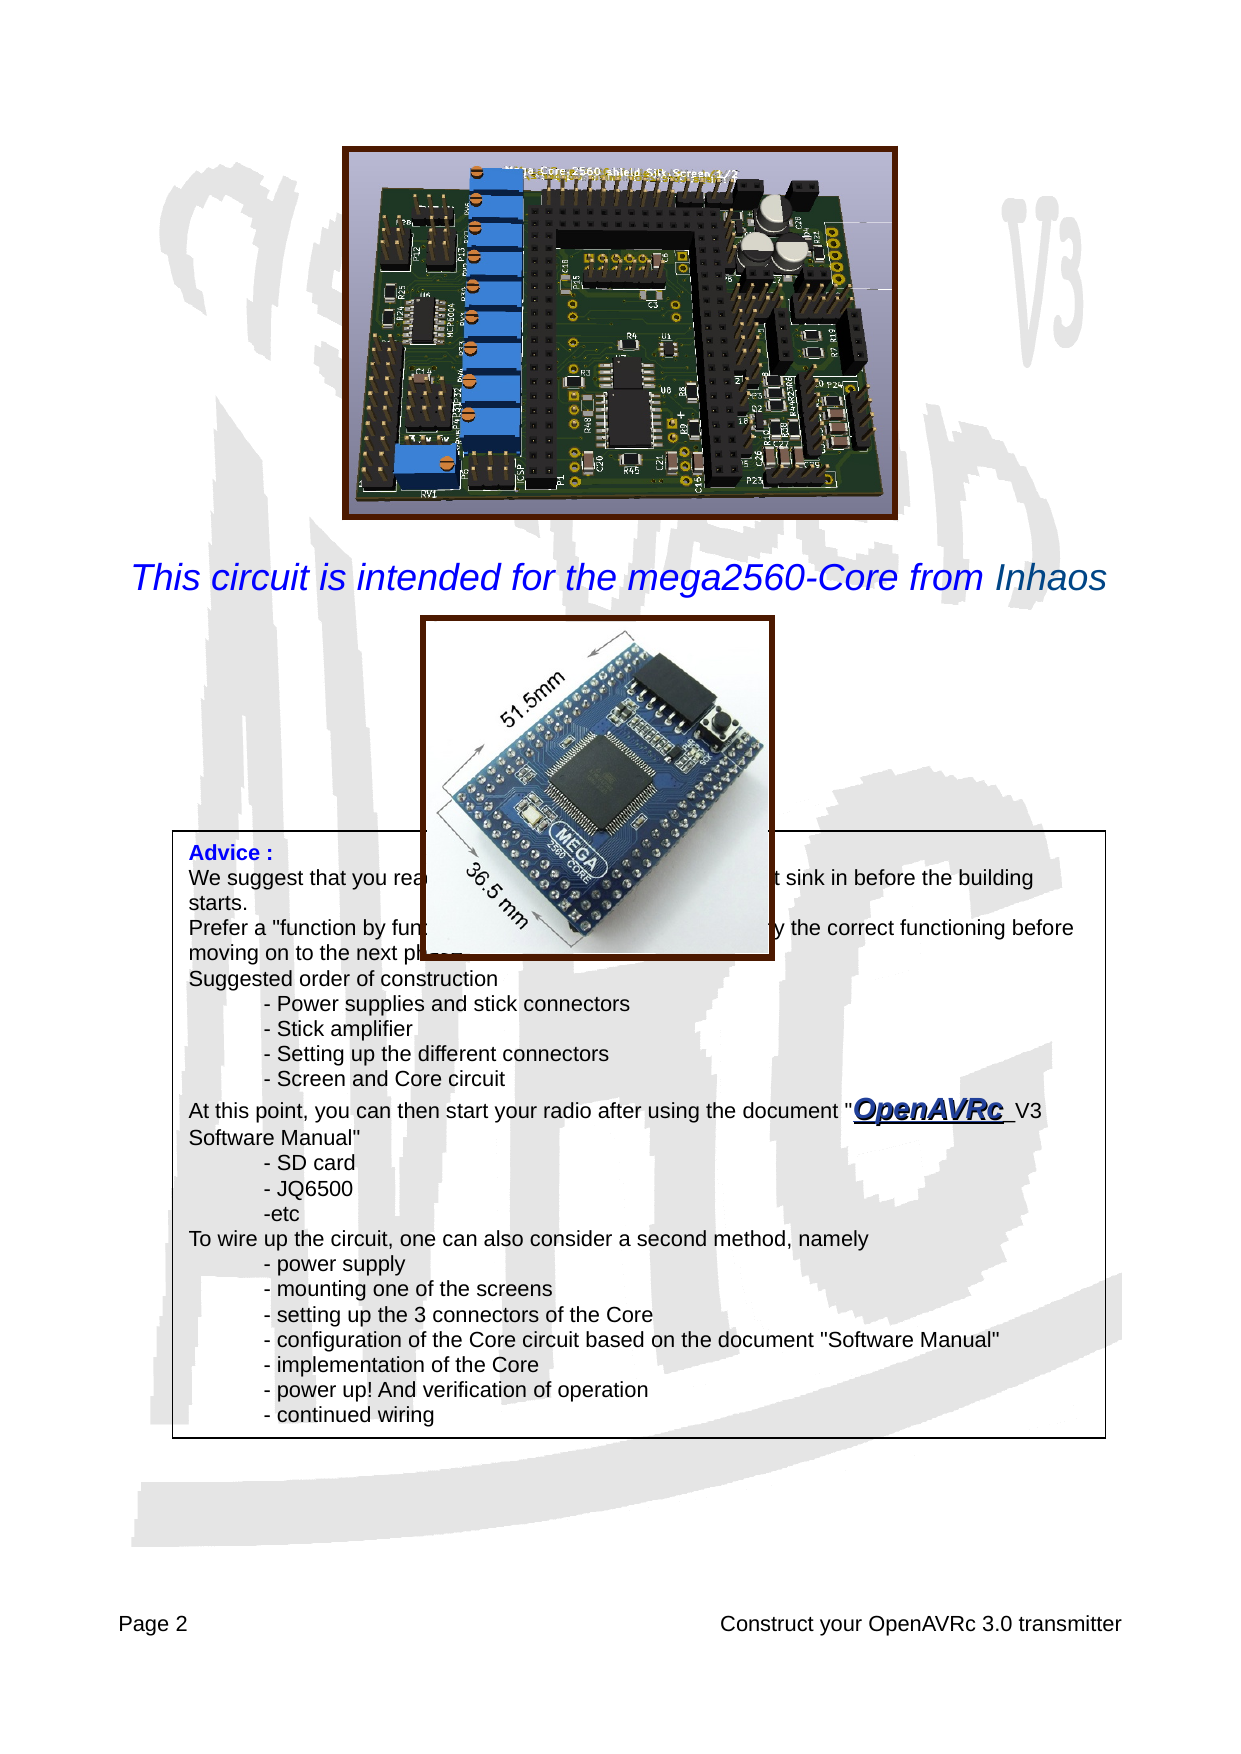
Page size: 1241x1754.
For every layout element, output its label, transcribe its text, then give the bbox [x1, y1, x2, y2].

text - continued wiring [188, 1402, 1089, 1427]
text - Stick amplifier [188, 1016, 1089, 1041]
text Prefer a "function by function" construction and test and verify the correct functioning before moving on to the next phase. [188, 915, 1089, 965]
text - implementation of the Core [188, 1352, 1089, 1377]
picture [349, 152, 892, 514]
text To wire up the circuit, one can also consider a second method, namely [188, 1226, 1089, 1251]
text - mounting one of the screens [188, 1276, 1089, 1301]
text - SD card [188, 1150, 1089, 1175]
text - Setting up the different connectors [188, 1041, 1089, 1066]
text - Power supplies and stick connectors [188, 991, 1089, 1016]
text - JQ6500 [188, 1175, 1089, 1201]
text - power supply [188, 1251, 1089, 1276]
text Advice : [188, 839, 420, 864]
text We suggest that you read and reread this document and let it sink in before the building starts. [775, 864, 1089, 915]
text - configuration of the Core circuit based on the document "Software Manual" [188, 1327, 1089, 1352]
text We suggest that you read and reread this document and let it sink in before the building starts. [188, 864, 420, 915]
text - Screen and Core circuit [188, 1066, 1089, 1091]
picture [427, 622, 768, 953]
text At this point, you can then start your radio after using the document "OpenAVRc_V3 Software Manual" [188, 1091, 1089, 1150]
text This circuit is intended for the mega2560-Core from Inhaos [118, 555, 1122, 598]
text - power up! And verification of operation [188, 1377, 1089, 1402]
text [775, 839, 1089, 864]
text -etc [188, 1201, 1089, 1226]
text - setting up the 3 connectors of the Core [188, 1301, 1089, 1327]
text Suggested order of construction [188, 965, 1089, 991]
